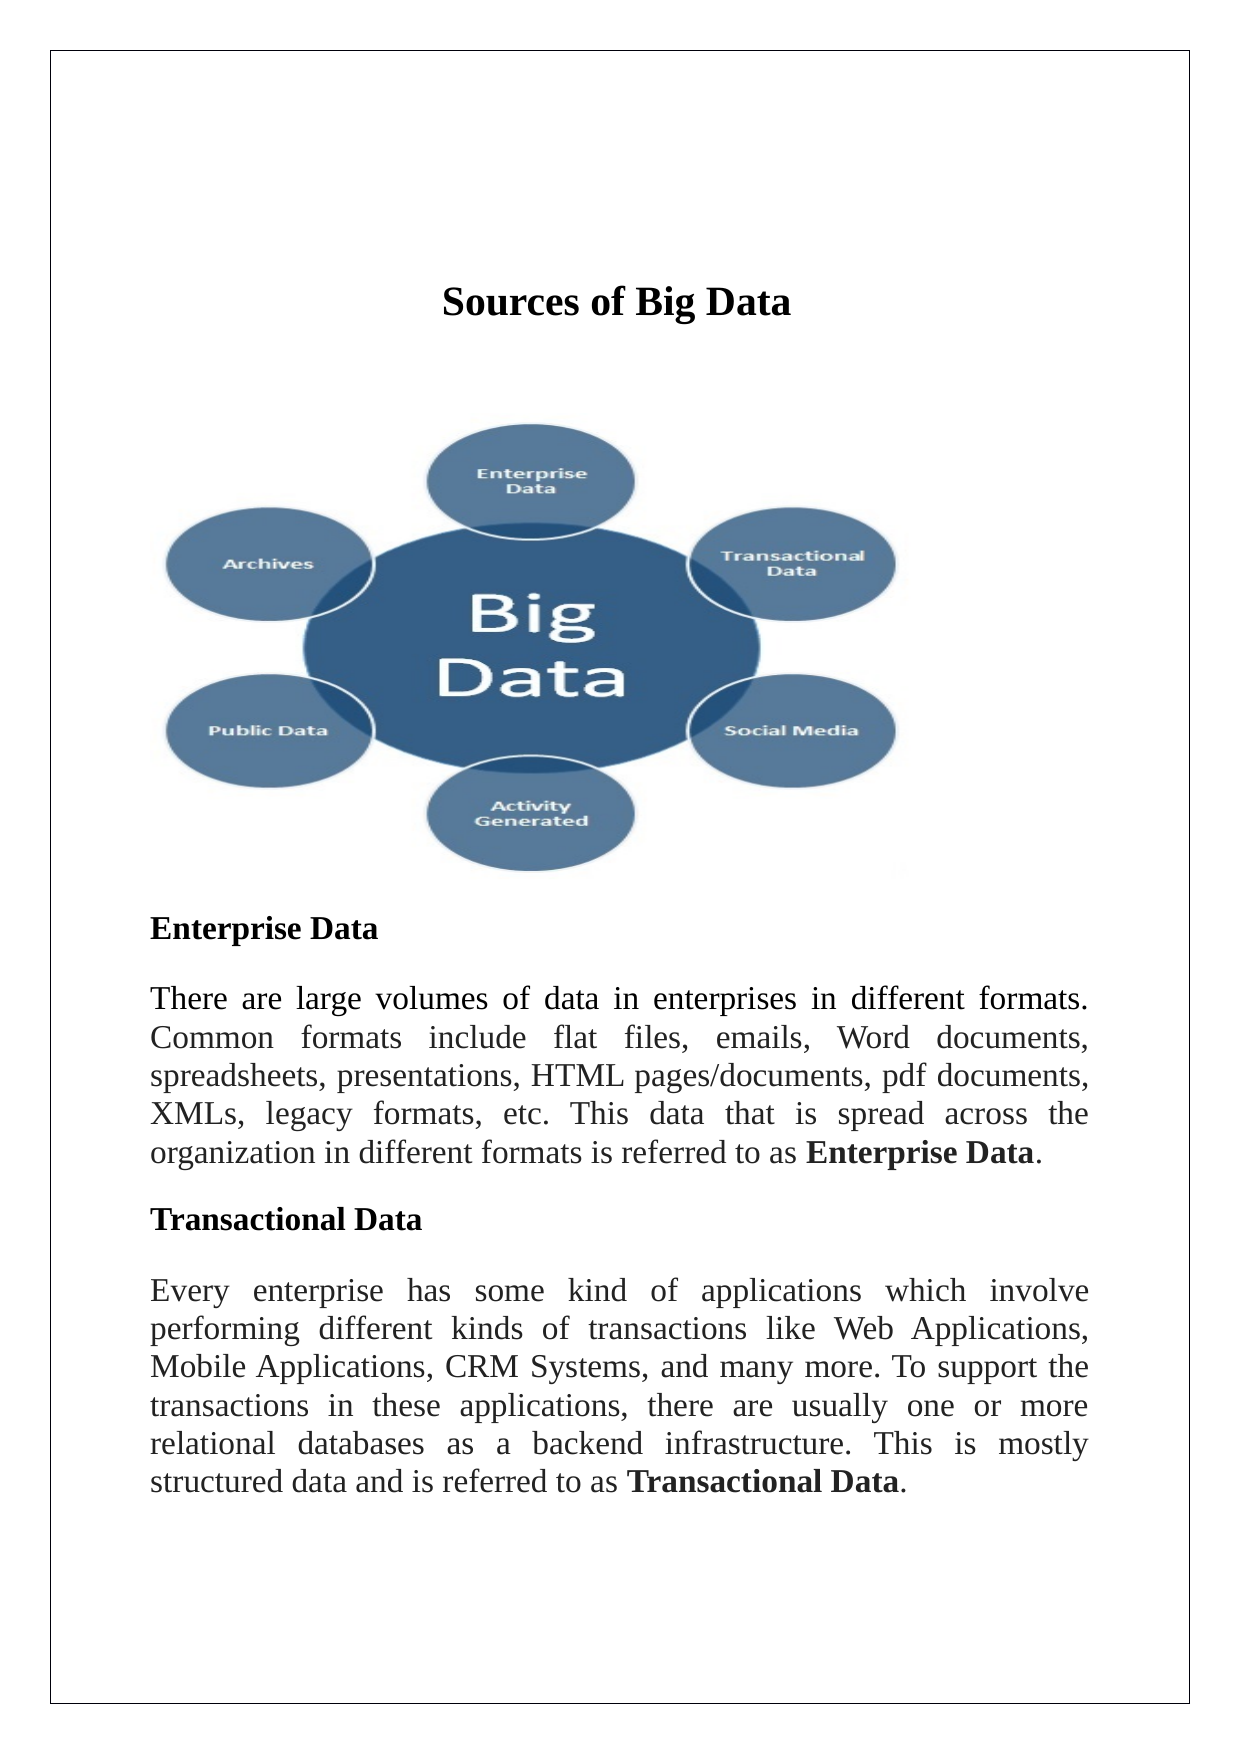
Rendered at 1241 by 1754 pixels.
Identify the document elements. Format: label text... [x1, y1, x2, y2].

subtitle Transactional Data [150, 1199, 1090, 1238]
subtitle Enterprise Data [150, 908, 1090, 946]
text There are large volumes of data in enterprises in different formats. Common formats include flat files, emails, Word documents, spreadsheets, presentations, HTML pages/documents, pdf documents, XMLs, legacy formats, etc. This data that is spread across the organization in different formats is referred to as Enterprise Data. [150, 978, 1090, 1170]
picture [150, 413, 916, 885]
text Every enterprise has some kind of applications which involve performing different kinds of transactions like Web Applications, Mobile Applications, CRM Systems, and many more. To support the transactions in these applications, there are usually one or more relational databases as a backend infrastructure. This is mostly structured data and is referred to as Transactional Data. [150, 1270, 1090, 1500]
text Sources of Big Data [150, 276, 1090, 324]
